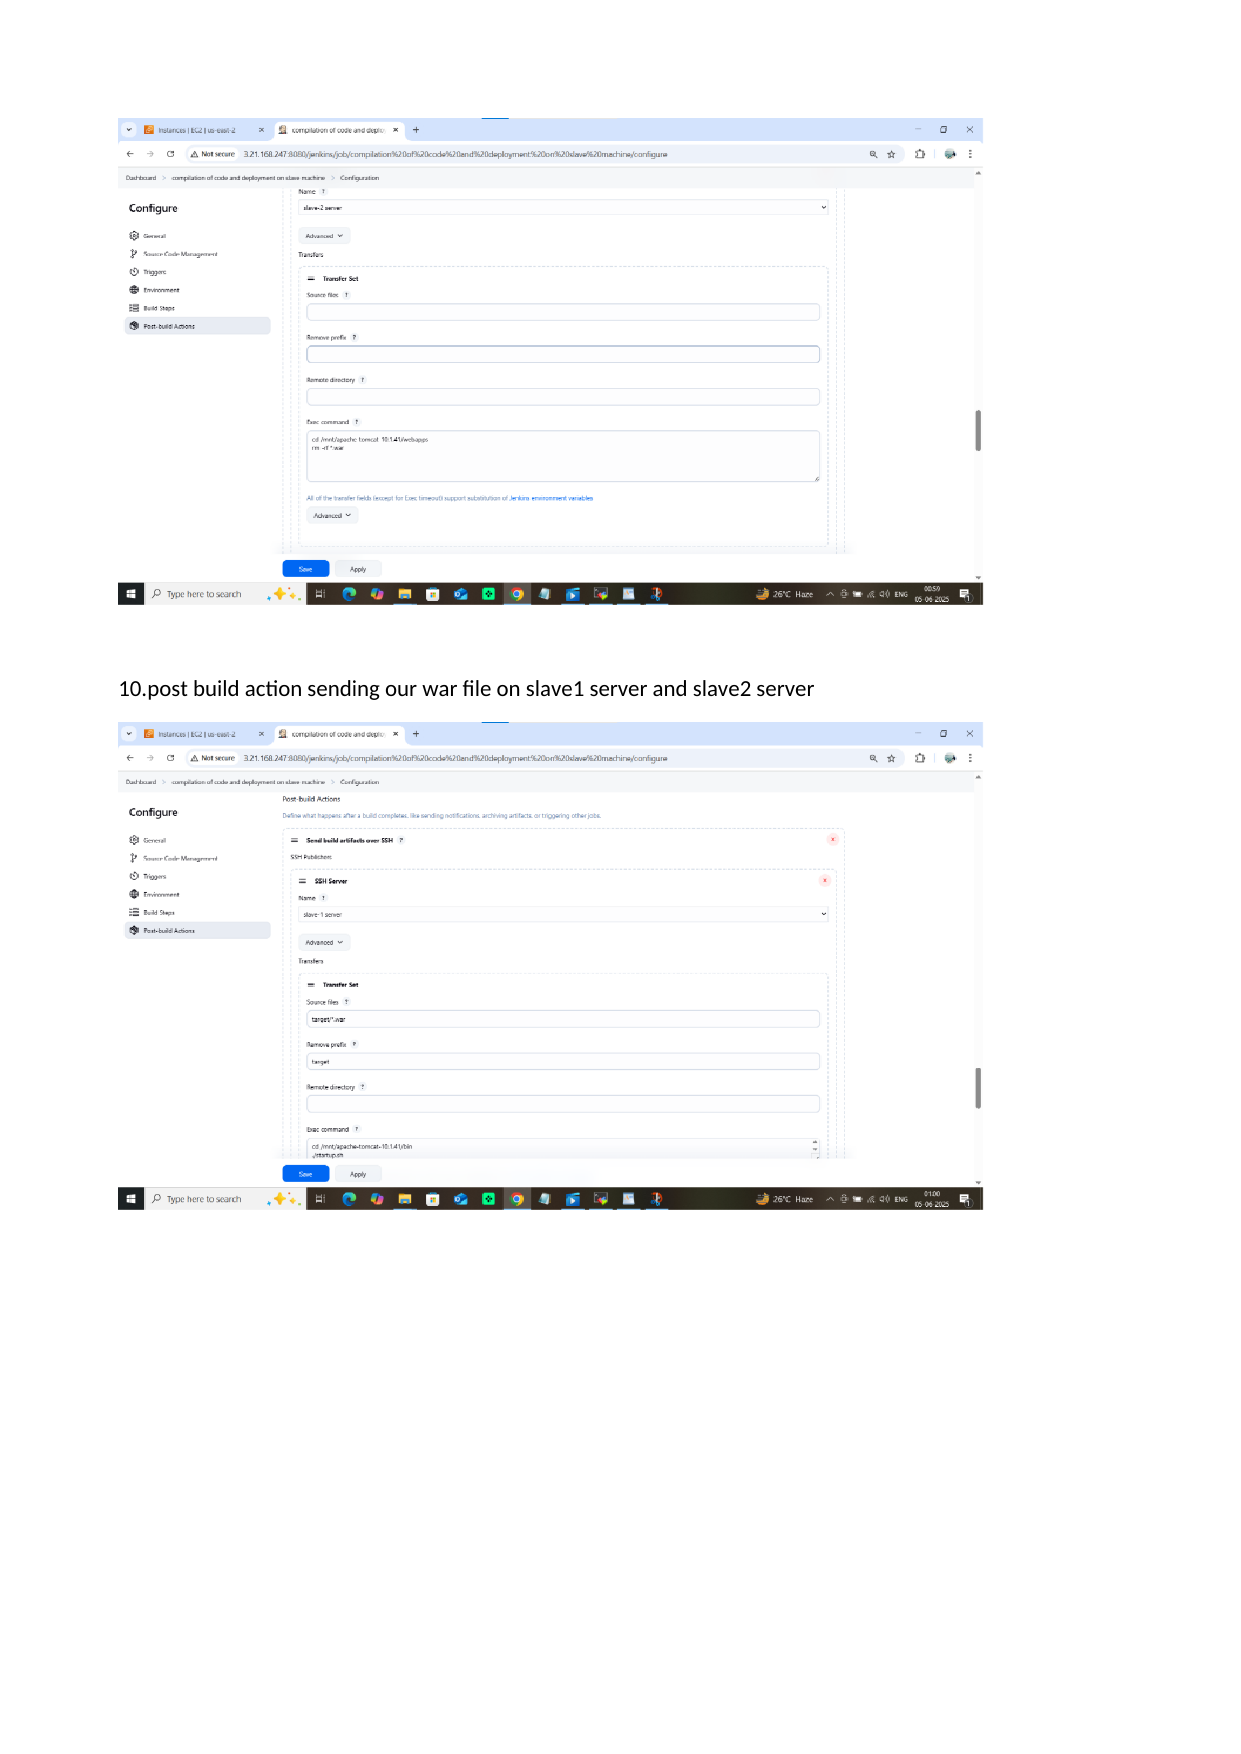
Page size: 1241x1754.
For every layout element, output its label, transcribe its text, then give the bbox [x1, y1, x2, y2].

text 10.post build action sending our war file on slave1 server and slave2 server [118, 674, 1122, 702]
